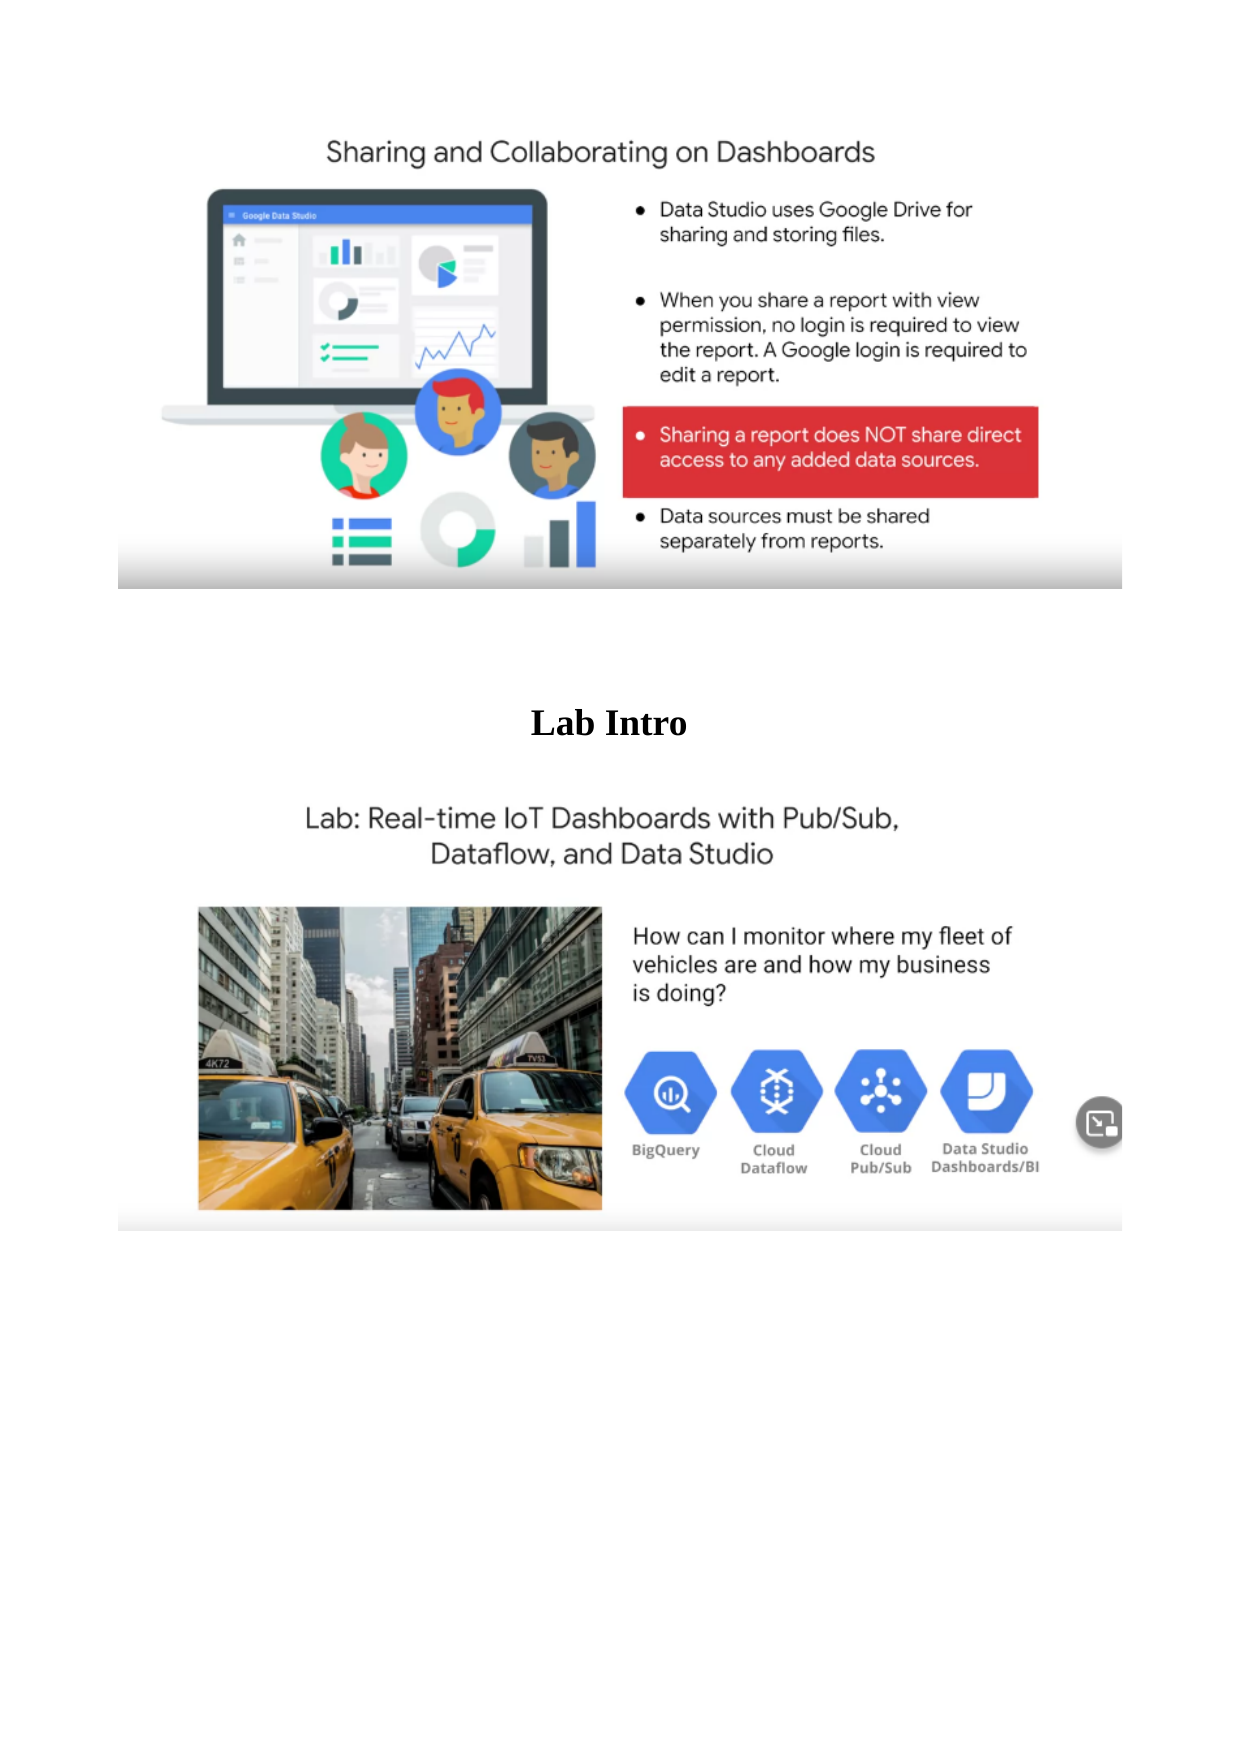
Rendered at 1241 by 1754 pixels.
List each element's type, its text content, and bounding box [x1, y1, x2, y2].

subtitle Lab Intro [118, 700, 1122, 743]
picture [118, 118, 1123, 589]
picture [118, 784, 1123, 1231]
